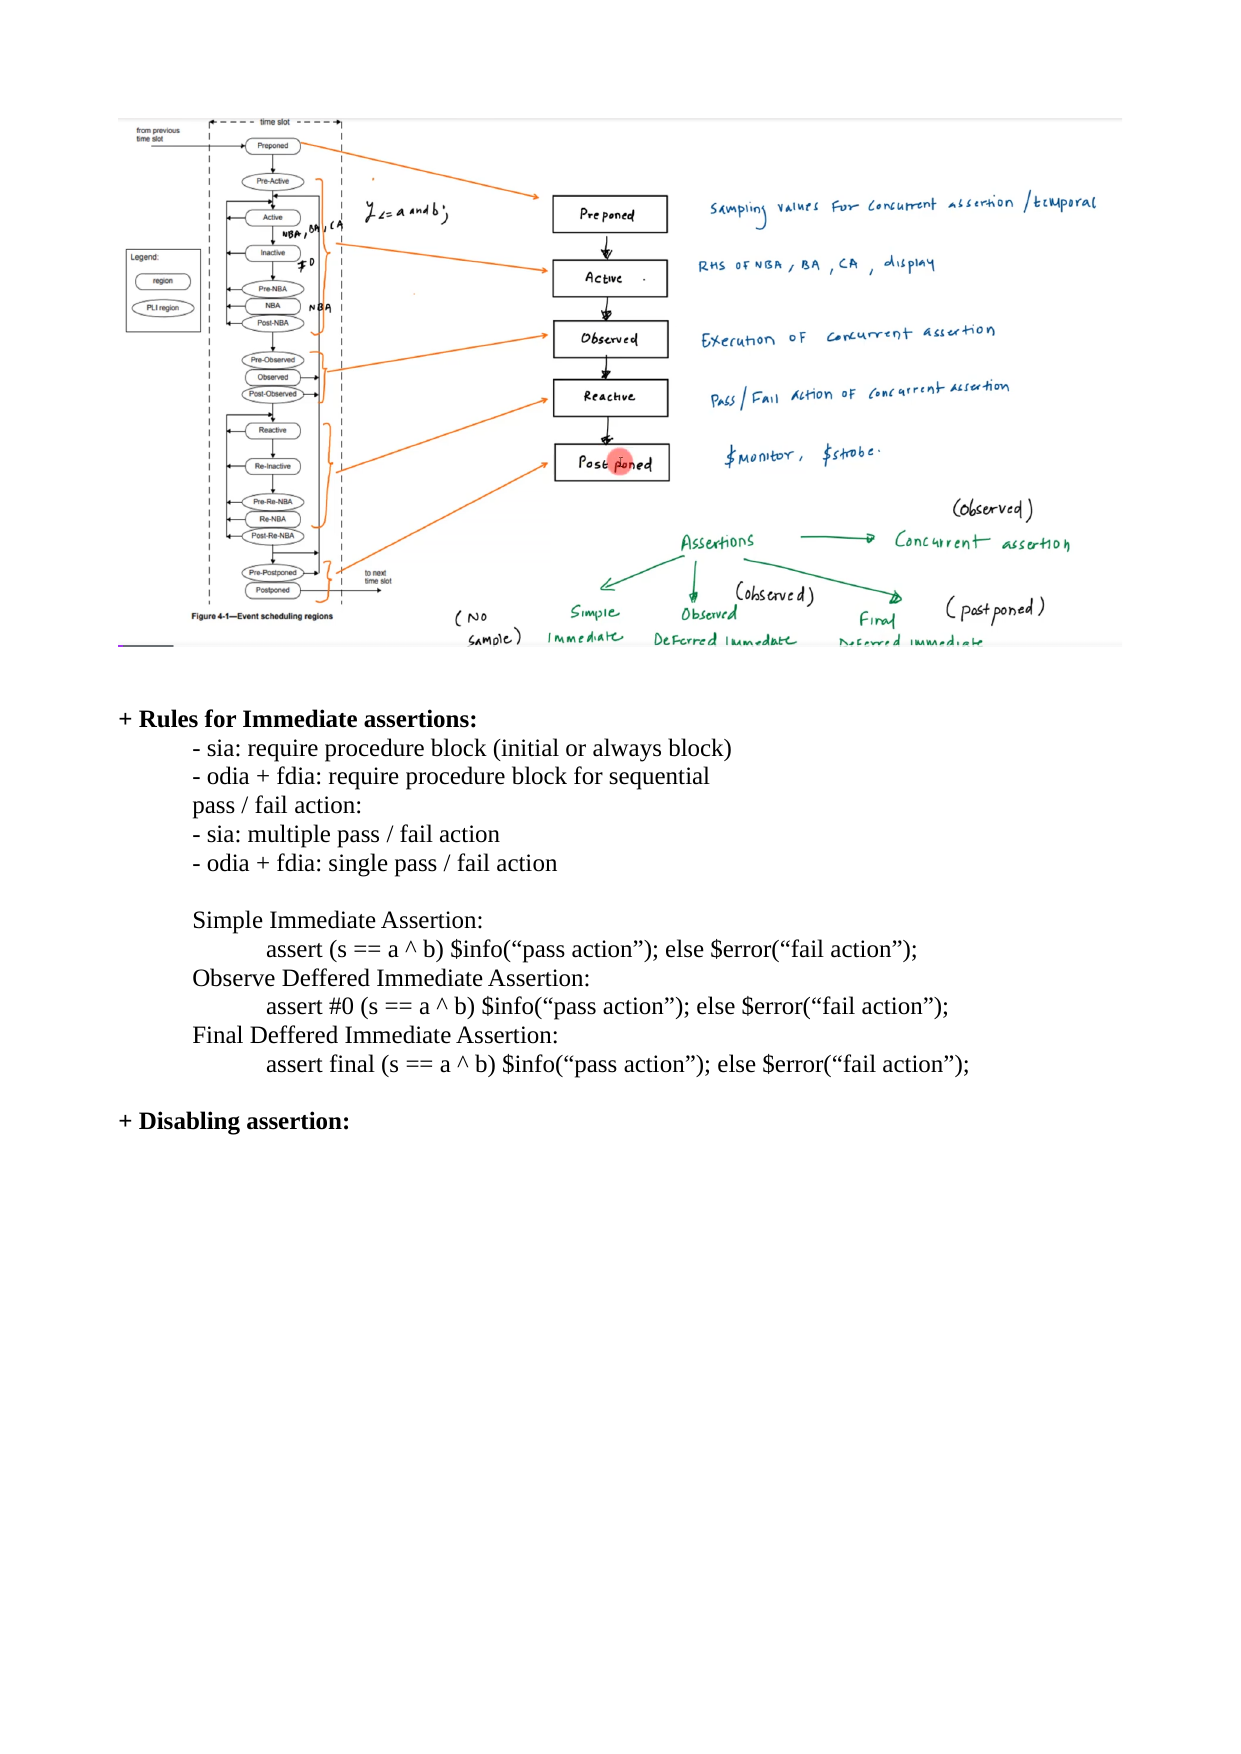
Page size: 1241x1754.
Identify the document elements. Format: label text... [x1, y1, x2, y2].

text - odia + fdia: require procedure block for sequential [118, 761, 1122, 790]
text - sia: multiple pass / fail action [118, 819, 1122, 848]
text + Disabling assertion: [118, 1106, 1122, 1135]
text - odia + fdia: single pass / fail action [118, 848, 1122, 876]
text Final Deffered Immediate Assertion: [118, 1020, 1122, 1049]
text Observe Deffered Immediate Assertion: [118, 963, 1122, 991]
text Simple Immediate Assertion: [118, 905, 1122, 934]
picture [118, 118, 1123, 647]
text pass / fail action: [118, 790, 1122, 819]
text + Rules for Immediate assertions: [118, 704, 1122, 733]
text - sia: require procedure block (initial or always block) [118, 733, 1122, 761]
text assert final (s == a ^ b) $info(“pass action”); else $error(“fail action”); [118, 1049, 1122, 1078]
text assert (s == a ^ b) $info(“pass action”); else $error(“fail action”); [118, 934, 1122, 963]
text assert #0 (s == a ^ b) $info(“pass action”); else $error(“fail action”); [118, 991, 1122, 1020]
